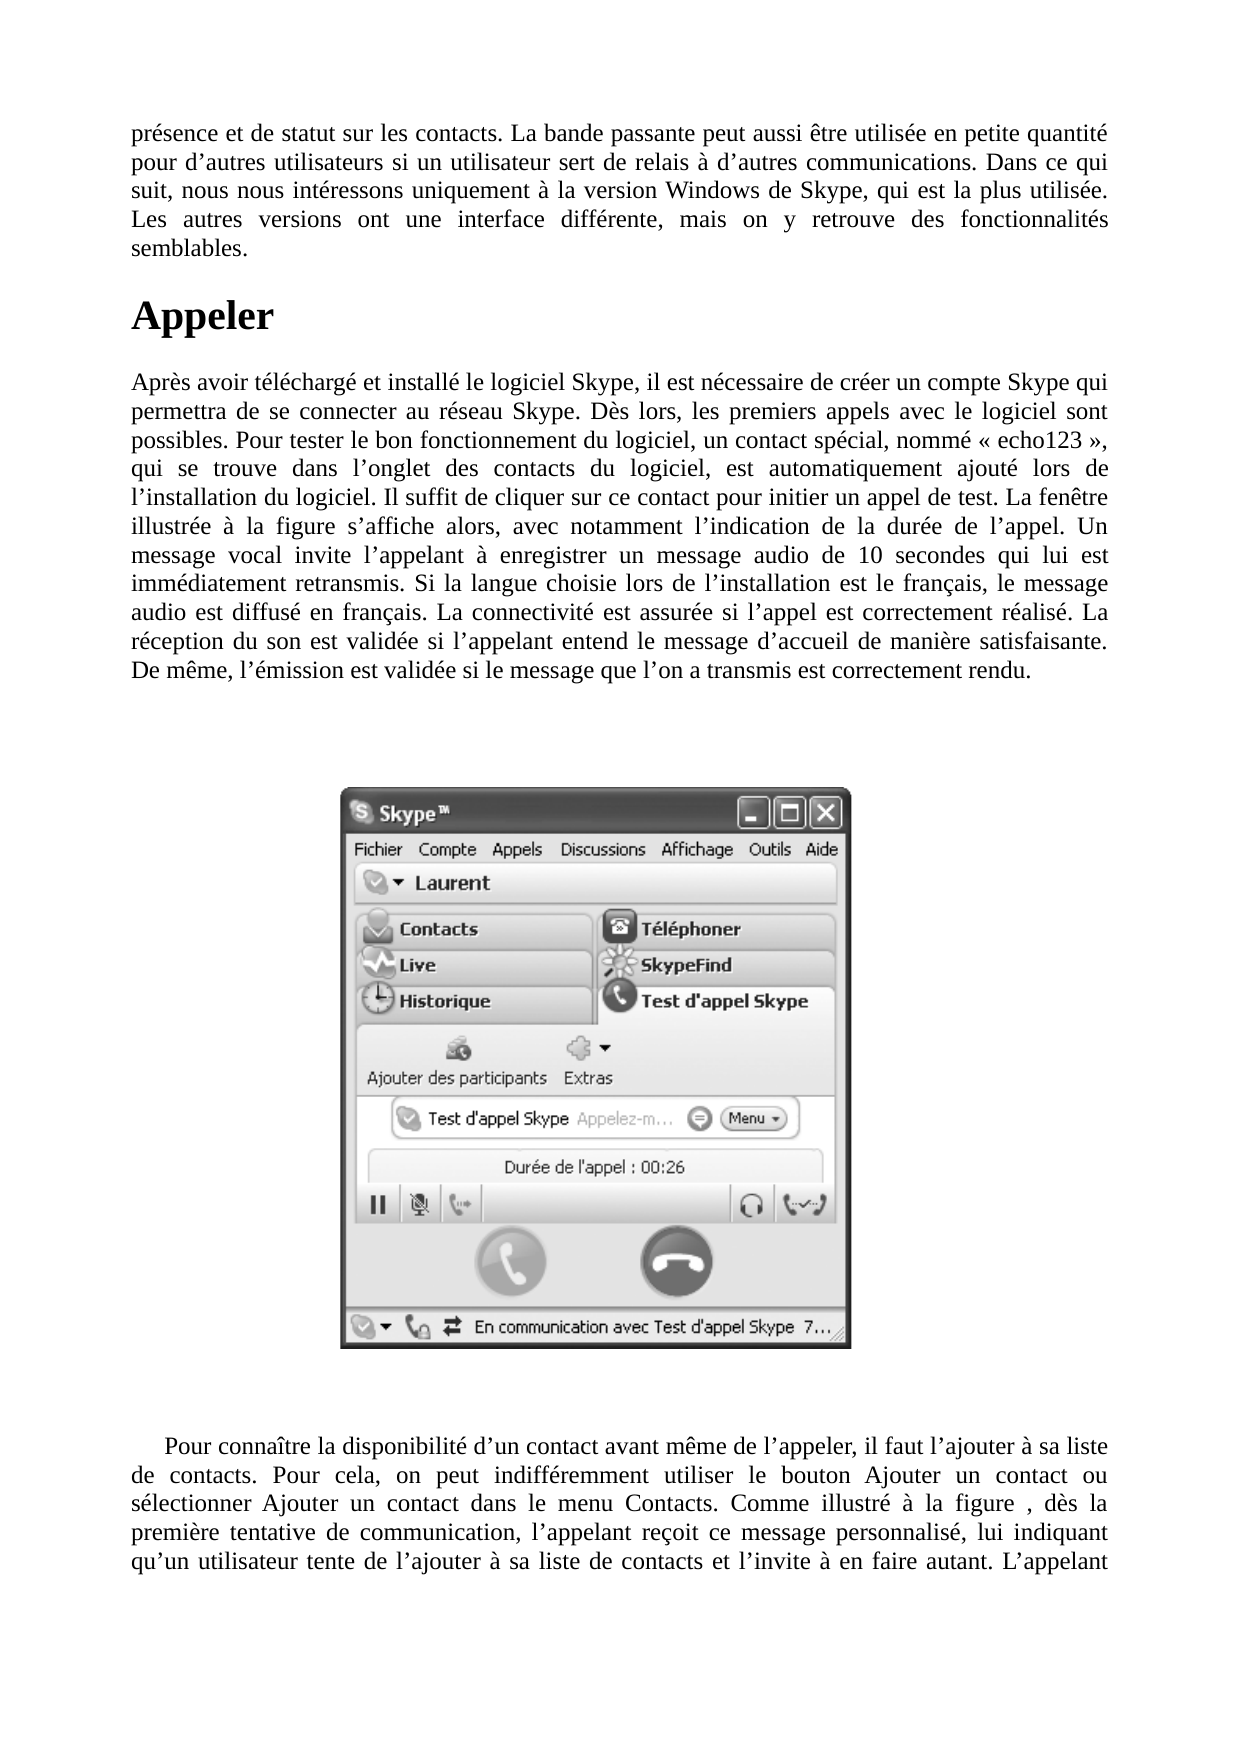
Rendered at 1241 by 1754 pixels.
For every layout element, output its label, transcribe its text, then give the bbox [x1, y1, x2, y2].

text Après avoir téléchargé et installé le logiciel Skype, il est nécessaire de créer un compte Skype qui permettra de se connecter au réseau Skype. Dès lors, les premiers appels avec le logiciel sont possibles. Pour tester le bon fonctionnement du logiciel, un contact spécial, nommé « echo123 », qui se trouve dans l’onglet des contacts du logiciel, est automatiquement ajouté lors de l’installation du logiciel. Il suffit de cliquer sur ce contact pour initier un appel de test. La fenêtre illustrée à la figure s’affiche alors, avec notamment l’indication de la durée de l’appel. Un message vocal invite l’appelant à enregistrer un message audio de 10 secondes qui lui est immédiatement retransmis. Si la langue choisie lors de l’installation est le français, le message audio est diffusé en français. La connectivité est assurée si l’appel est correctement réalisé. La réception du son est validée si l’appelant entend le message d’accueil de manière satisfaisante. De même, l’émission est validée si le message que l’on a transmis est correctement rendu. [131, 367, 1109, 683]
text Appeler [131, 291, 1109, 338]
text présence et de statut sur les contacts. La bande passante peut aussi être utilisée en petite quantité pour d’autres utilisateurs si un utilisateur sert de relais à d’autres communications. Dans ce qui suit, nous nous intéressons uniquement à la version Windows de Skype, qui est la plus utilisée. Les autres versions ont une interface différente, mais on y retrouve des fonctionnalités semblables. [131, 118, 1109, 262]
picture [340, 787, 852, 1349]
text Pour connaître la disponibilité d’un contact avant même de l’appeler, il faut l’ajouter à sa liste de contacts. Pour cela, on peut indifféremment utiliser le bouton Ajouter un contact ou sélectionner Ajouter un contact dans le menu Contacts. Comme illustré à la figure , dès la première tentative de communication, l’appelant reçoit ce message personnalisé, lui indiquant qu’un utilisateur tente de l’ajouter à sa liste de contacts et l’invite à en faire autant. L’appelant [131, 1431, 1109, 1575]
